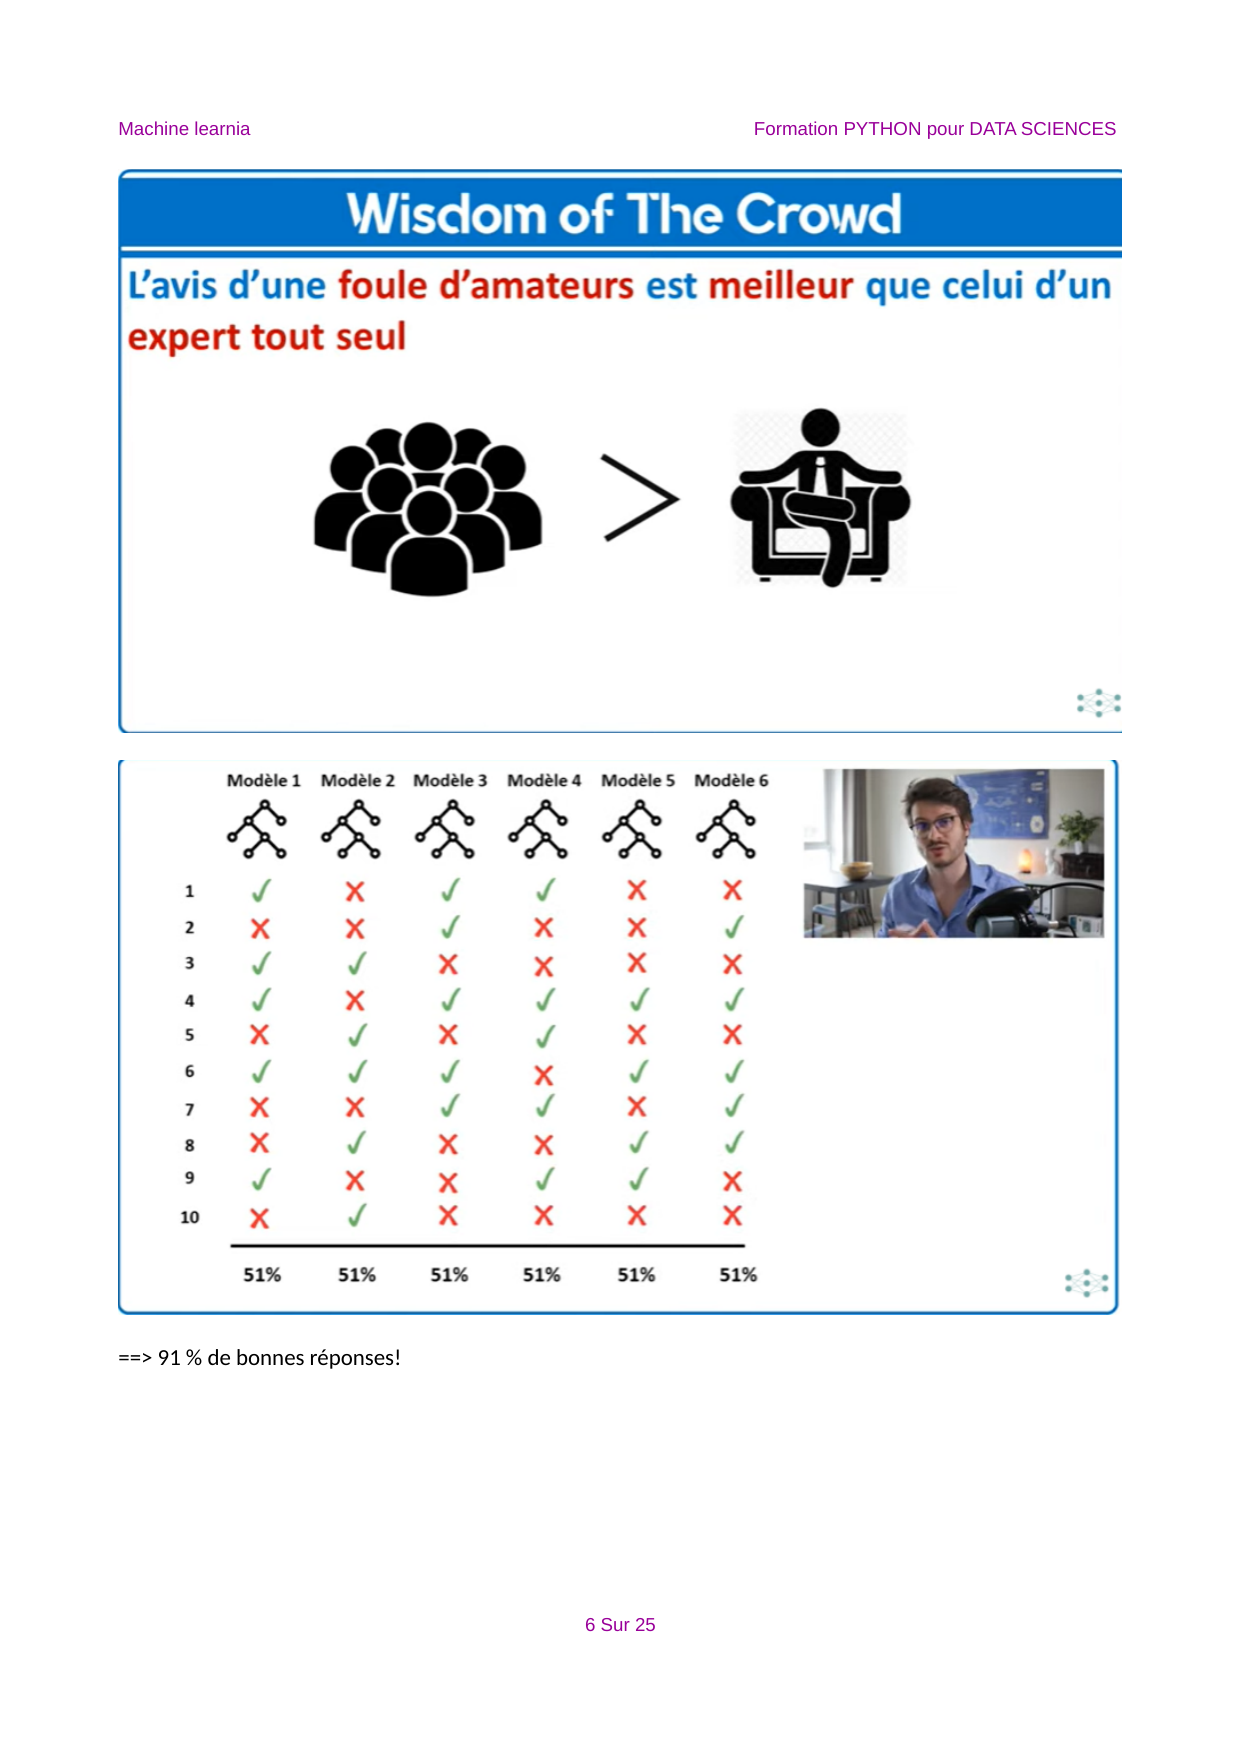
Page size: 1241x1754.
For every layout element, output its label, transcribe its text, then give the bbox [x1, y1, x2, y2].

picture [118, 760, 1122, 1315]
picture [118, 169, 1122, 733]
text ==> 91 % de bonnes réponses! [118, 1343, 1122, 1371]
